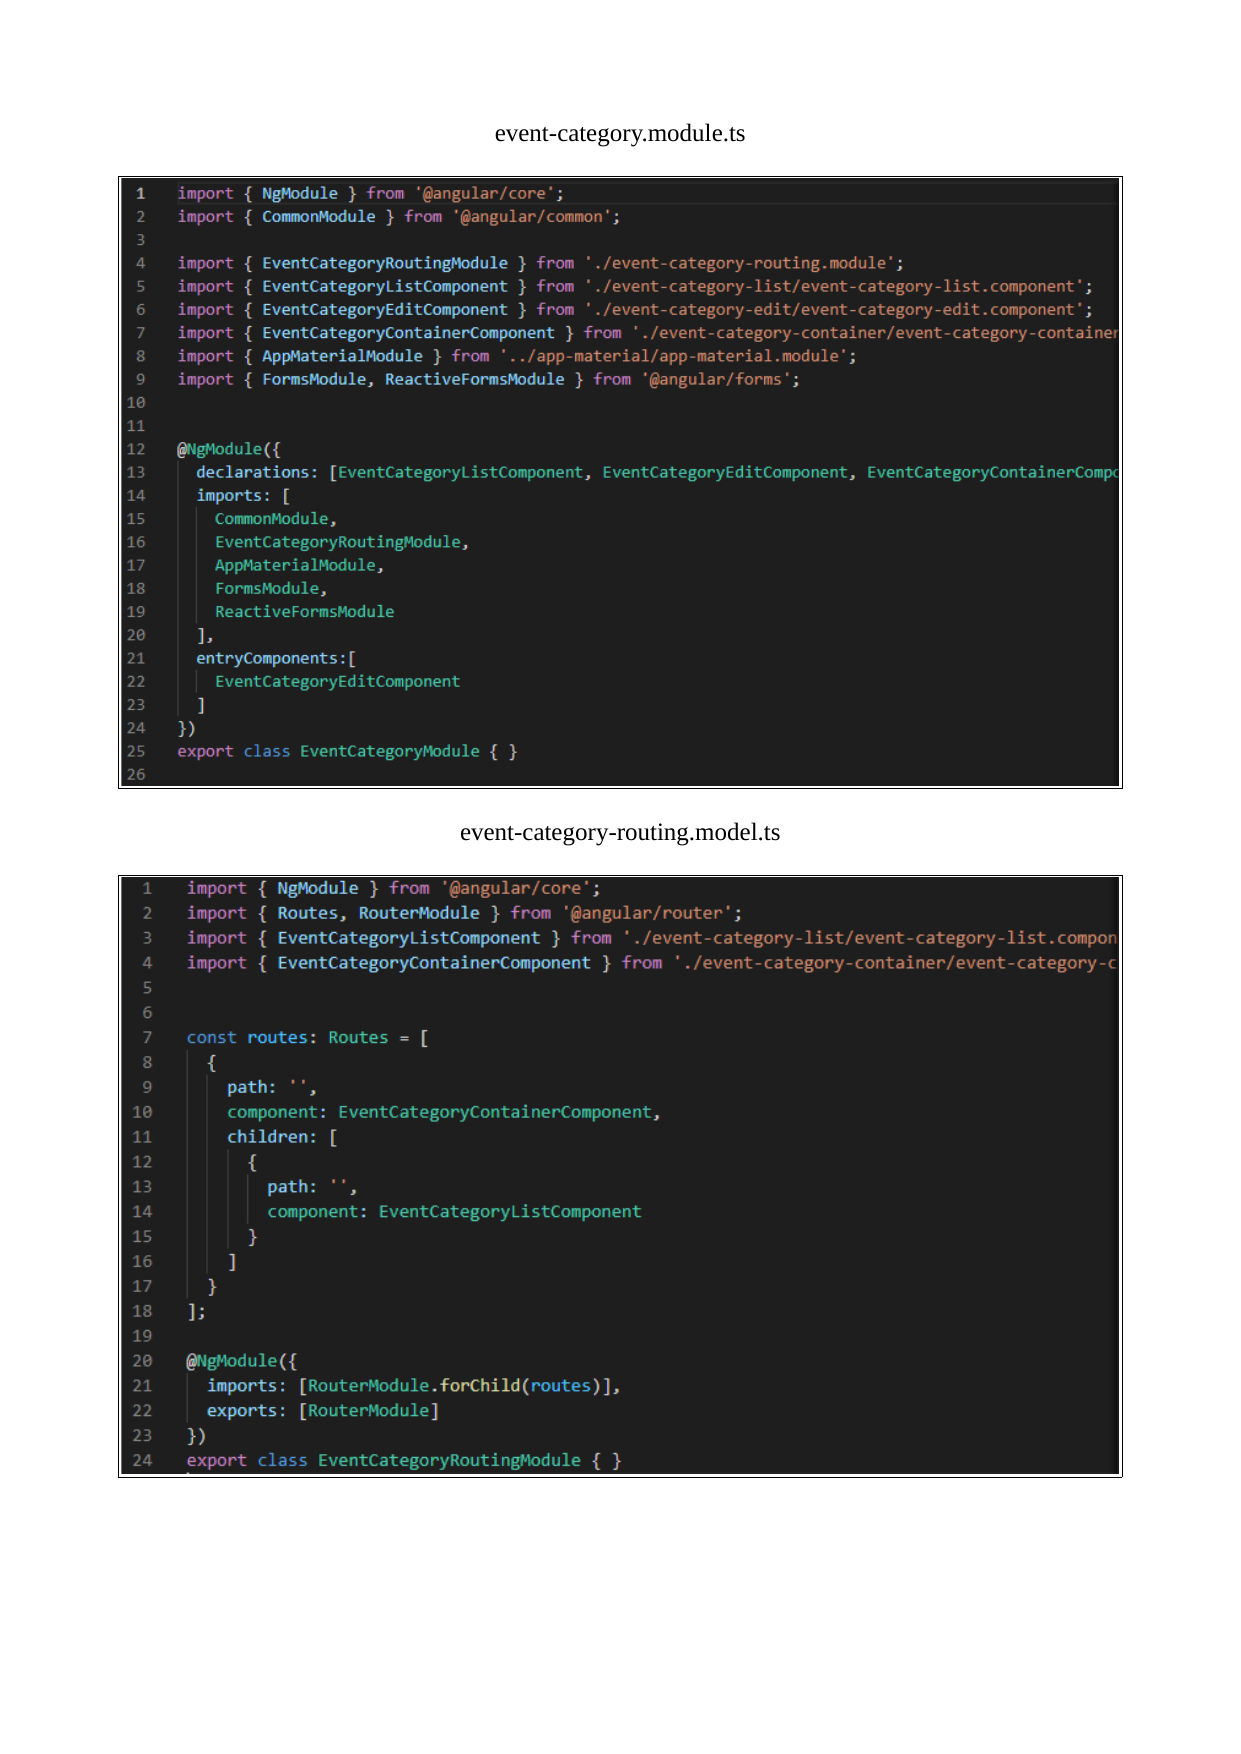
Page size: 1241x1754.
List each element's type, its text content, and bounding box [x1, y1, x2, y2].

picture [121, 877, 1119, 1474]
text event-category-routing.model.ts [118, 817, 1122, 846]
picture [121, 178, 1119, 786]
text event-category.module.ts [118, 118, 1122, 147]
